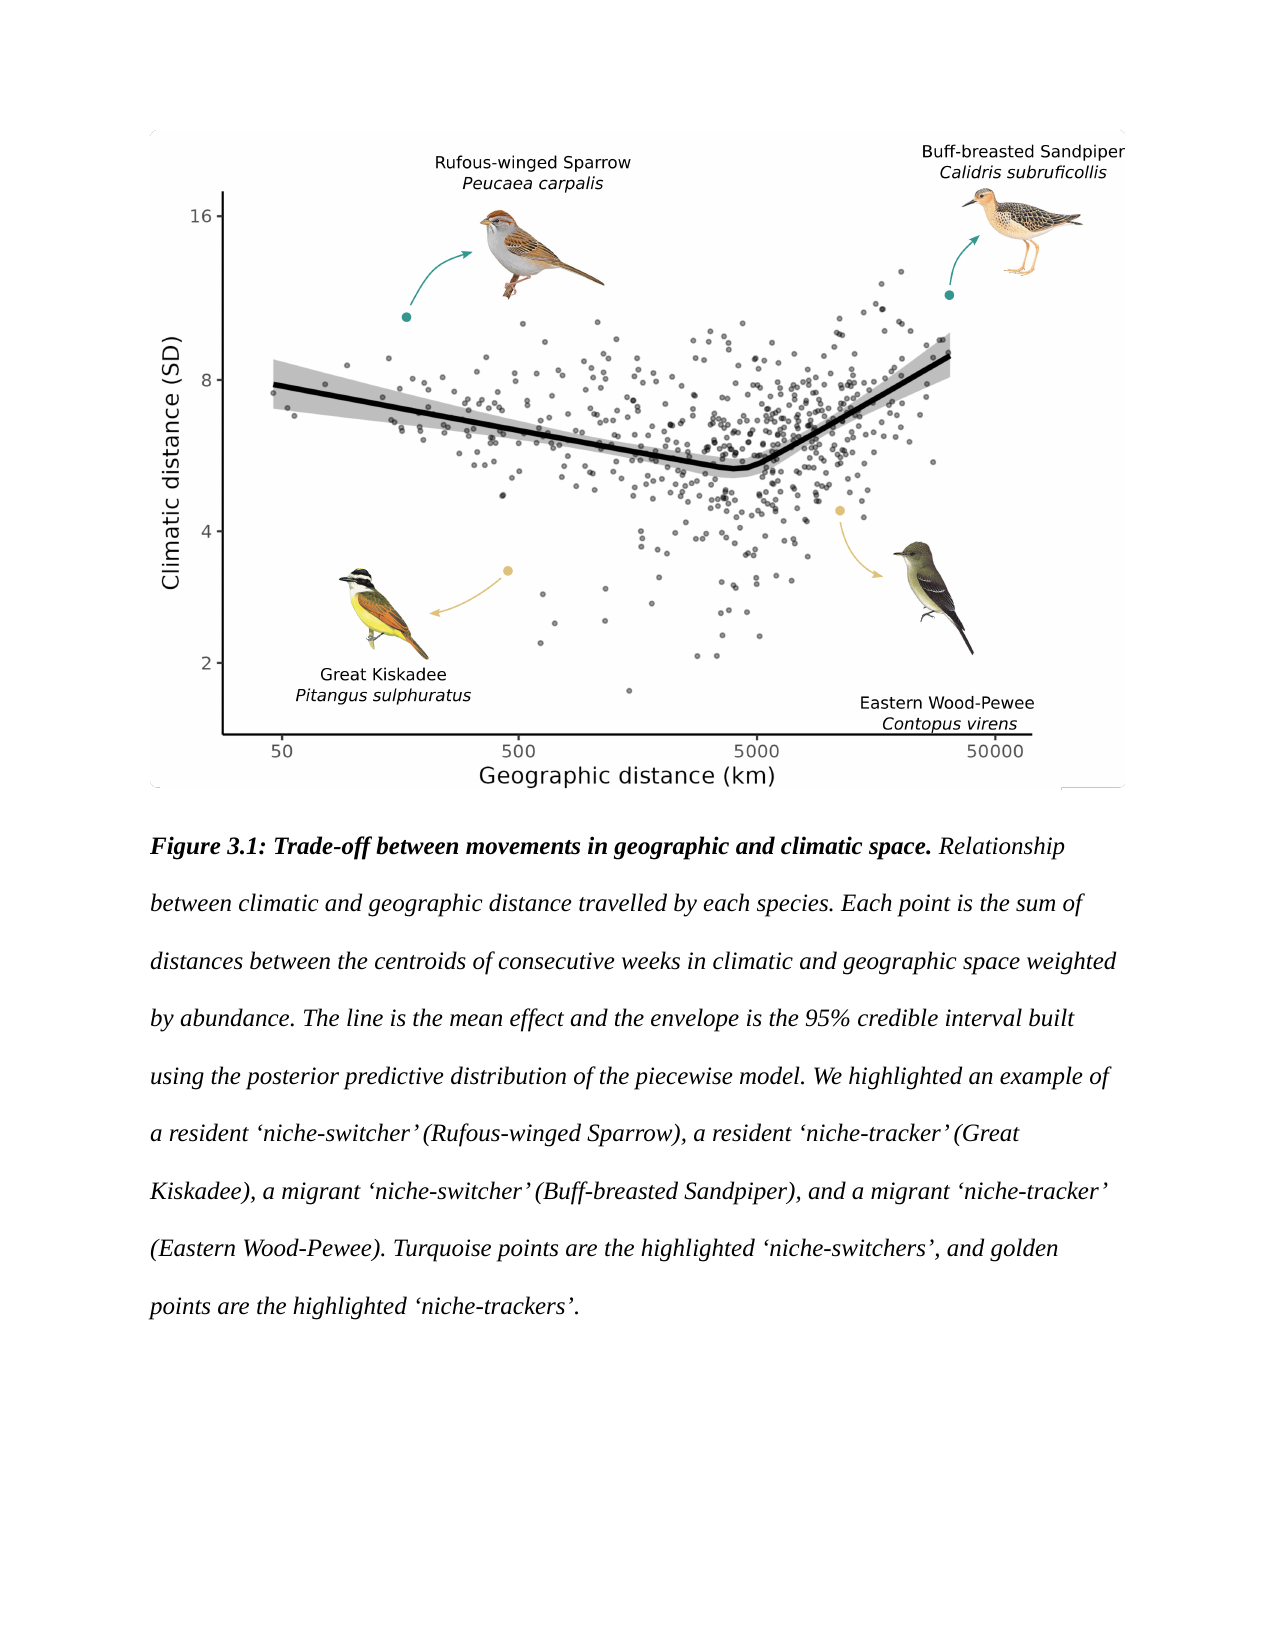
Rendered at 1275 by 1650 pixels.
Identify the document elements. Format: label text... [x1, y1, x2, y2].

picture [150, 130, 1125, 790]
text Figure 3.1: Trade-off between movements in geographic and climatic space. Relationship between climatic and geographic distance travelled by each species. Each point is the sum of distances between the centroids of consecutive weeks in climatic and geographic space weighted by abundance. The line is the mean effect and the envelope is the 95% credible interval built using the posterior predictive distribution of the piecewise model. We highlighted an example of a resident ‘niche-switcher’ (Rufous-winged Sparrow), a resident ‘niche-tracker’ (Great Kiskadee), a migrant ‘niche-switcher’ (Buff-breasted Sandpiper), and a migrant ‘niche-tracker’ (Eastern Wood-Pewee). Turquoise points are the highlighted ‘niche-switchers’, and golden points are the highlighted ‘niche-trackers’. [150, 790, 1125, 1320]
